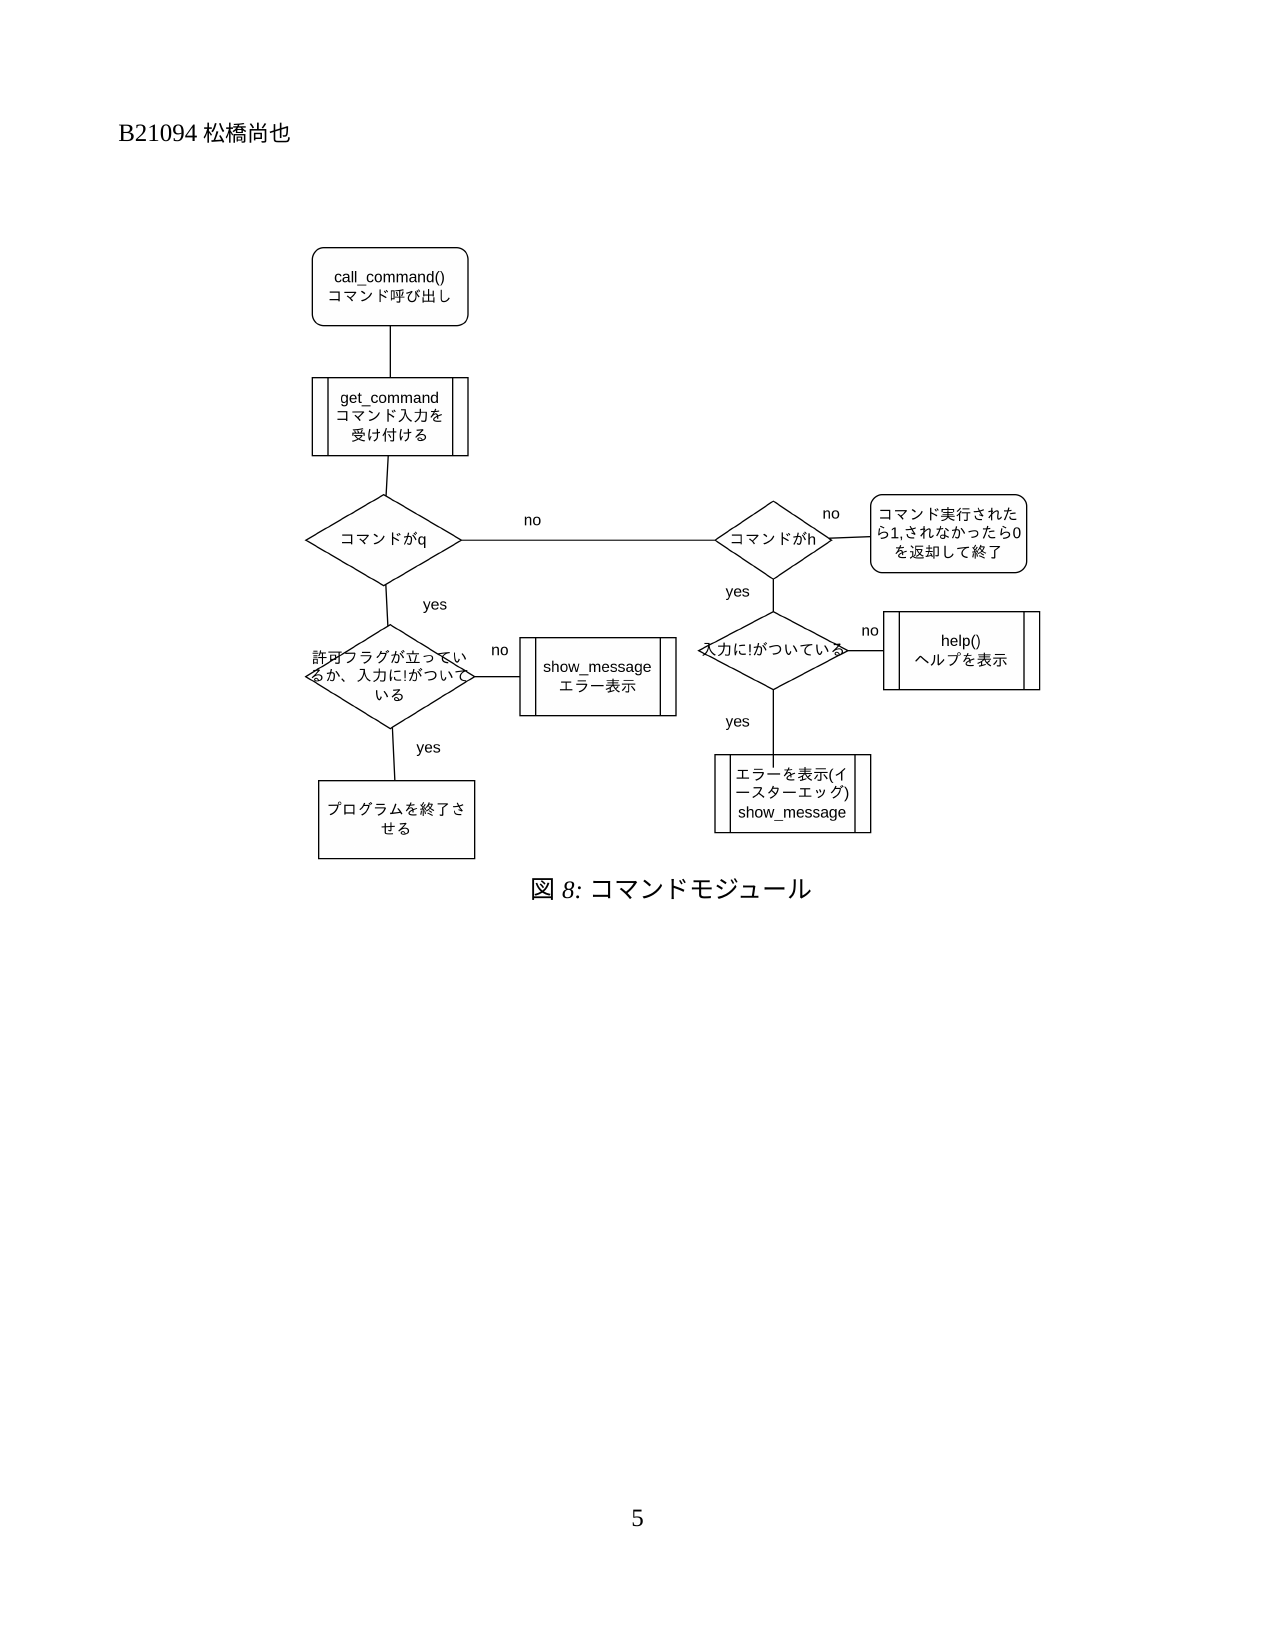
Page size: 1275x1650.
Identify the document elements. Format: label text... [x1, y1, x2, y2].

text 図 8: コマンドモジュール [292, 872, 1053, 906]
picture [292, 234, 1053, 872]
